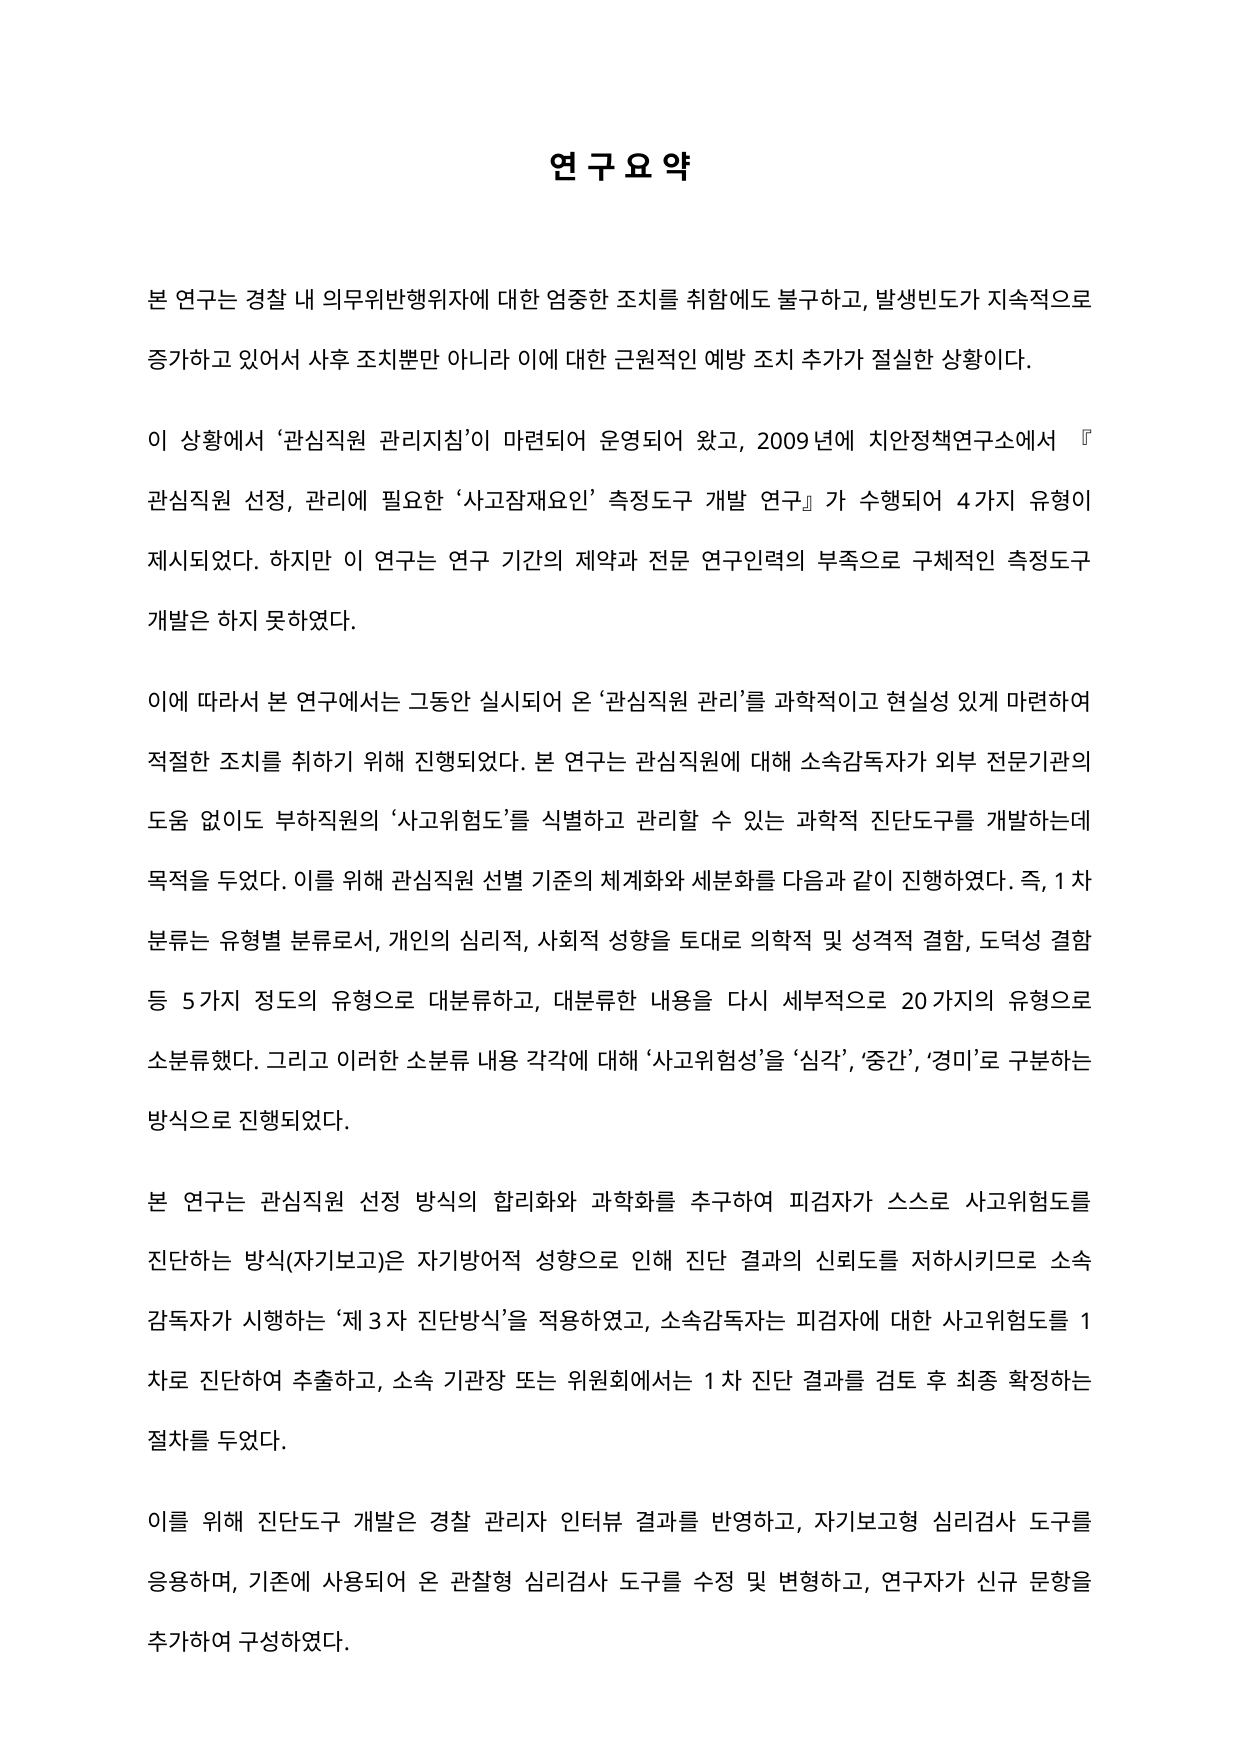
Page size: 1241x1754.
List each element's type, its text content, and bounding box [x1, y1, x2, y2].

text 이에 따라서 본 연구에서는 그동안 실시되어 온 ‘관심직원 관리’를 과학적이고 현실성 있게 마련하여 적절한 조치를 취하기 위해 진행되었다. 본 연구는 관심직원에 대해 소속감독자가 외부 전문기관의 도움 없이도 부하직원의 ‘사고위험도’를 식별하고 관리할 수 있는 과학적 진단도구를 개발하는데 목적을 두었다. 이를 위해 관심직원 선별 기준의 체계화와 세분화를 다음과 같이 진행하였다. 즉, 1차 분류는 유형별 분류로서, 개인의 심리적, 사회적 성향을 토대로 의학적 및 성격적 결함, 도덕성 결함 등 5가지 정도의 유형으로 대분류하고, 대분류한 내용을 다시 세부적으로 20가지의 유형으로 소분류했다. 그리고 이러한 소분류 내용 각각에 대해 ‘사고위험성’을 ‘심각’, ‘중간’, ‘경미’로 구분하는 방식으로 진행되었다. [148, 683, 1093, 1136]
text 연 구 요 약 [148, 142, 1093, 188]
text 이 상황에서 ‘관심직원 관리지침’이 마련되어 운영되어 왔고, 2009년에 치안정책연구소에서 『관심직원 선정, 관리에 필요한 ‘사고잠재요인’ 측정도구 개발 연구』가 수행되어 4가지 유형이 제시되었다. 하지만 이 연구는 연구 기간의 제약과 전문 연구인력의 부족으로 구체적인 측정도구 개발은 하지 못하였다. [148, 423, 1093, 636]
text 본 연구는 경찰 내 의무위반행위자에 대한 엄중한 조치를 취함에도 불구하고, 발생빈도가 지속적으로 증가하고 있어서 사후 조치뿐만 아니라 이에 대한 근원적인 예방 조치 추가가 절실한 상황이다. [148, 282, 1093, 376]
text 이를 위해 진단도구 개발은 경찰 관리자 인터뷰 결과를 반영하고, 자기보고형 심리검사 도구를 응용하며, 기존에 사용되어 온 관찰형 심리검사 도구를 수정 및 변형하고, 연구자가 신규 문항을 추가하여 구성하였다. [148, 1504, 1093, 1657]
text 본 연구는 관심직원 선정 방식의 합리화와 과학화를 추구하여 피검자가 스스로 사고위험도를 진단하는 방식(자기보고)은 자기방어적 성향으로 인해 진단 결과의 신뢰도를 저하시키므로 소속 감독자가 시행하는 ‘제3자 진단방식’을 적용하였고, 소속감독자는 피검자에 대한 사고위험도를 1차로 진단하여 추출하고, 소속 기관장 또는 위원회에서는 1차 진단 결과를 검토 후 최종 확정하는 절차를 두었다. [148, 1183, 1093, 1456]
